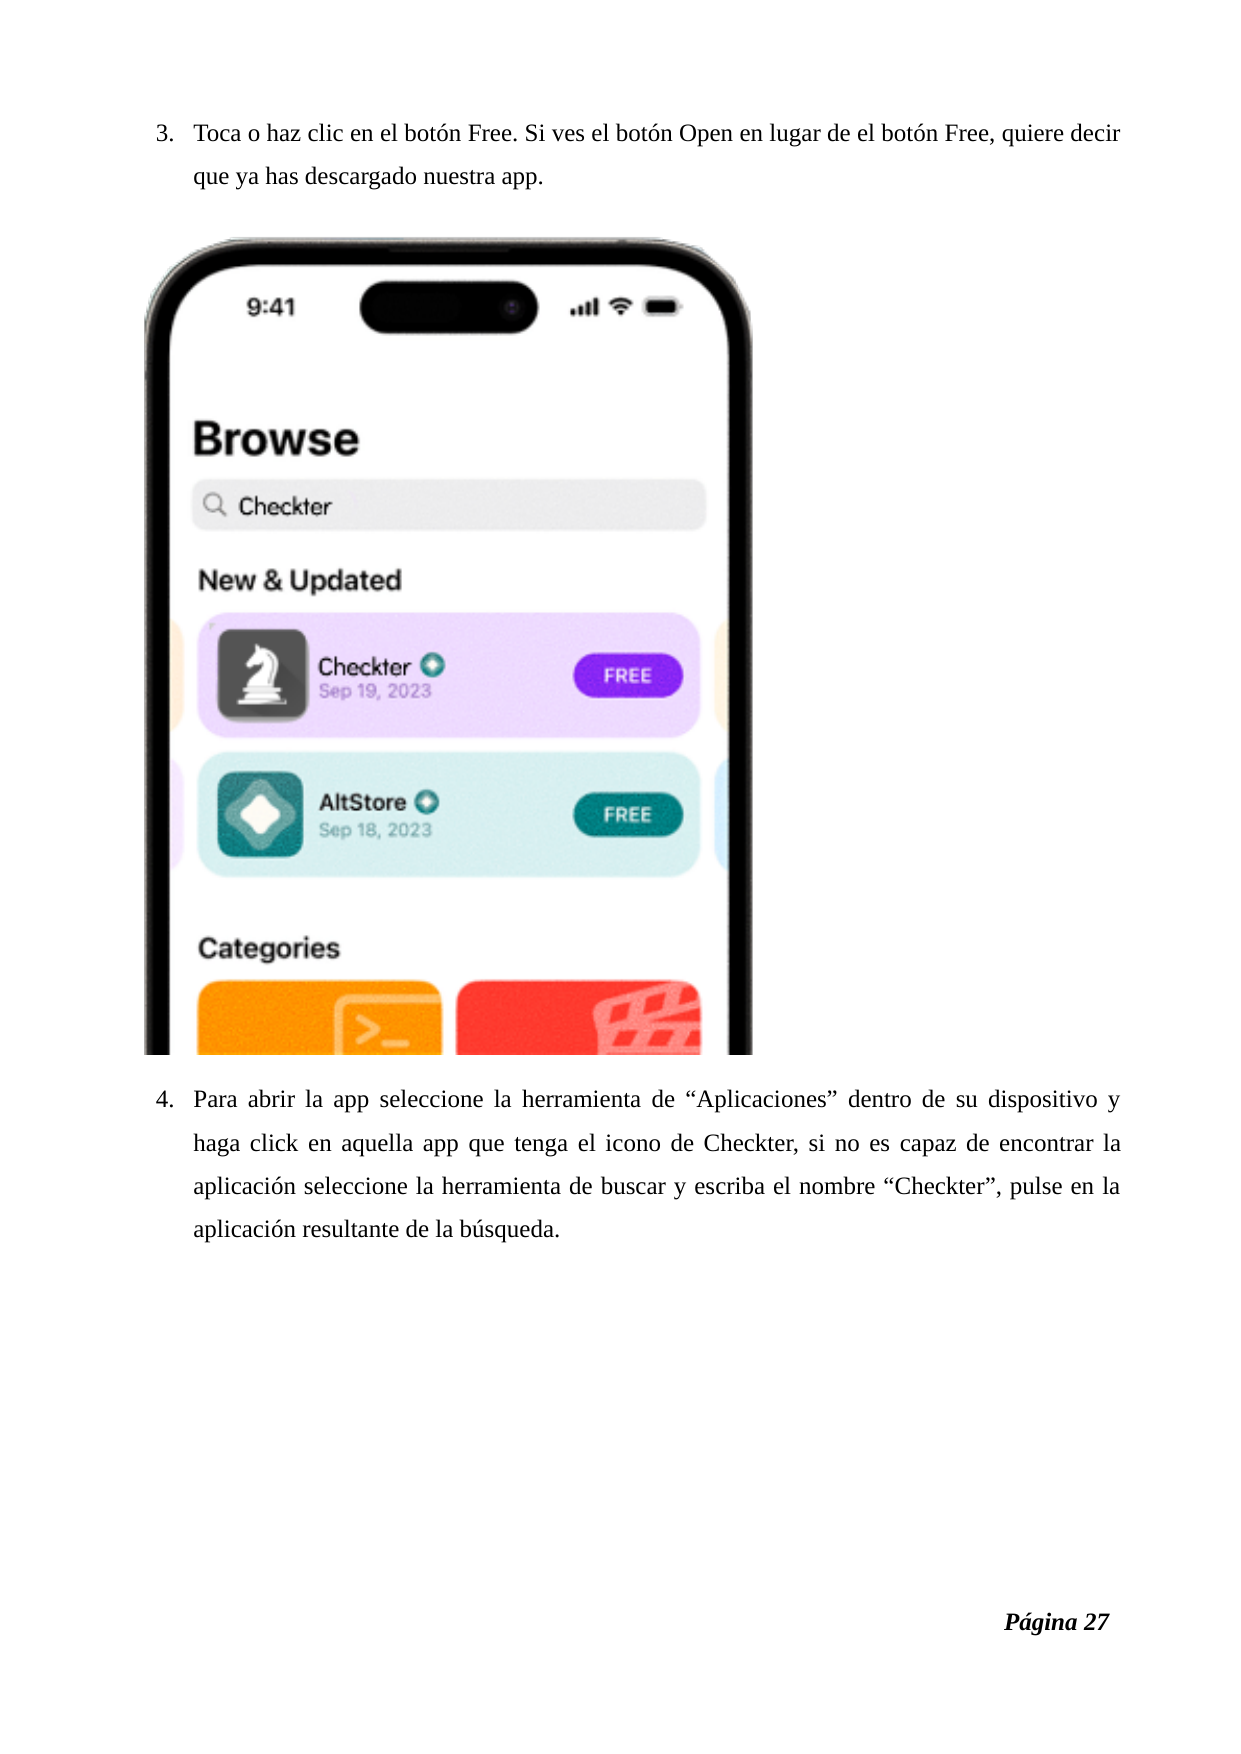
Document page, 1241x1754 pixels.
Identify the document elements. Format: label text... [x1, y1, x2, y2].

subtitle Para abrir la app seleccione la herramienta de “Aplicaciones” dentro de su dispositivo y haga click en aquella app que tenga el icono de Checkter, si no es capaz de encontrar la aplicación seleccione la herramienta de buscar y escriba el nombre “Checkter”, pulse en la aplicación resultante de la búsqueda. [156, 1084, 1122, 1243]
subtitle Toca o haz clic en el botón Free. Si ves el botón Open en lugar de el botón Free, quiere decir que ya has descargado nuestra app. [156, 118, 1122, 190]
picture [142, 213, 759, 1055]
